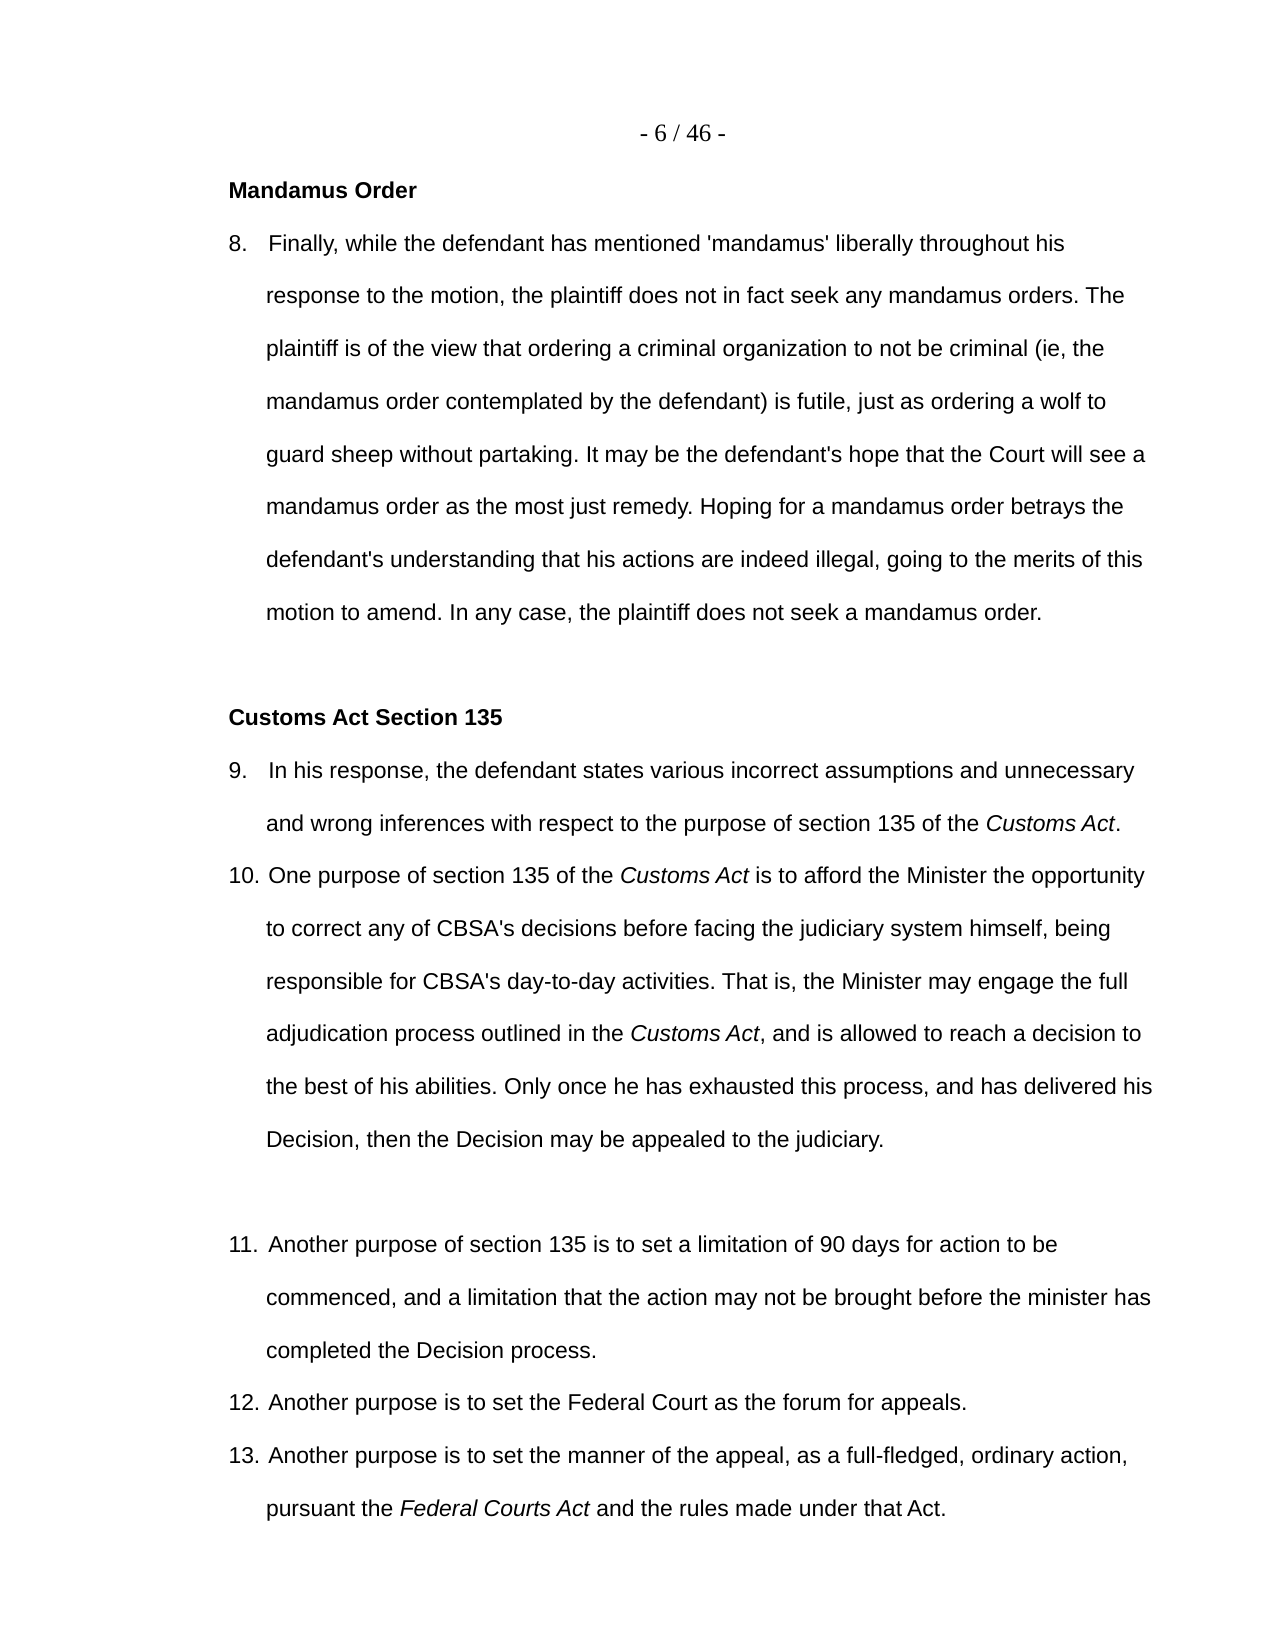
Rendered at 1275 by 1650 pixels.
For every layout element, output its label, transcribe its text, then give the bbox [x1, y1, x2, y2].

subtitle Another purpose is to set the Federal Court as the forum for appeals. [228, 1389, 1157, 1416]
subtitle Finally, while the defendant has mentioned 'mandamus' liberally throughout his response to the motion, the plaintiff does not in fact seek any mandamus orders. The plaintiff is of the view that ordering a criminal organization to not be criminal (ie, the mandamus order contemplated by the defendant) is futile, just as ordering a wolf to guard sheep without partaking. It may be the defendant's hope that the Court will see a mandamus order as the most just remedy. Hoping for a mandamus order betrays the defendant's understanding that his actions are indeed illegal, going to the merits of this motion to amend. In any case, the plaintiff does not seek a mandamus order. [228, 230, 1157, 625]
subtitle Customs Act Section 135 [228, 704, 1157, 731]
subtitle One purpose of section 135 of the Customs Act is to afford the Minister the opportunity to correct any of CBSA's decisions before facing the judiciary system himself, being responsible for CBSA's day-to-day activities. That is, the Minister may engage the full adjudication process outlined in the Customs Act, and is allowed to reach a decision to the best of his abilities. Only once he has exhausted this process, and has delivered his Decision, then the Decision may be appealed to the judiciary. [228, 862, 1157, 1152]
subtitle In his response, the defendant states various incorrect assumptions and unnecessary and wrong inferences with respect to the purpose of section 135 of the Customs Act. [228, 757, 1157, 836]
subtitle Mandamus Order [228, 177, 1157, 203]
subtitle Another purpose of section 135 is to set a limitation of 90 days for action to be commenced, and a limitation that the action may not be brought before the minister has completed the Decision process. [228, 1231, 1157, 1363]
subtitle Another purpose is to set the manner of the appeal, as a full-fledged, ordinary action, pursuant the Federal Courts Act and the rules made under that Act. [228, 1442, 1157, 1521]
